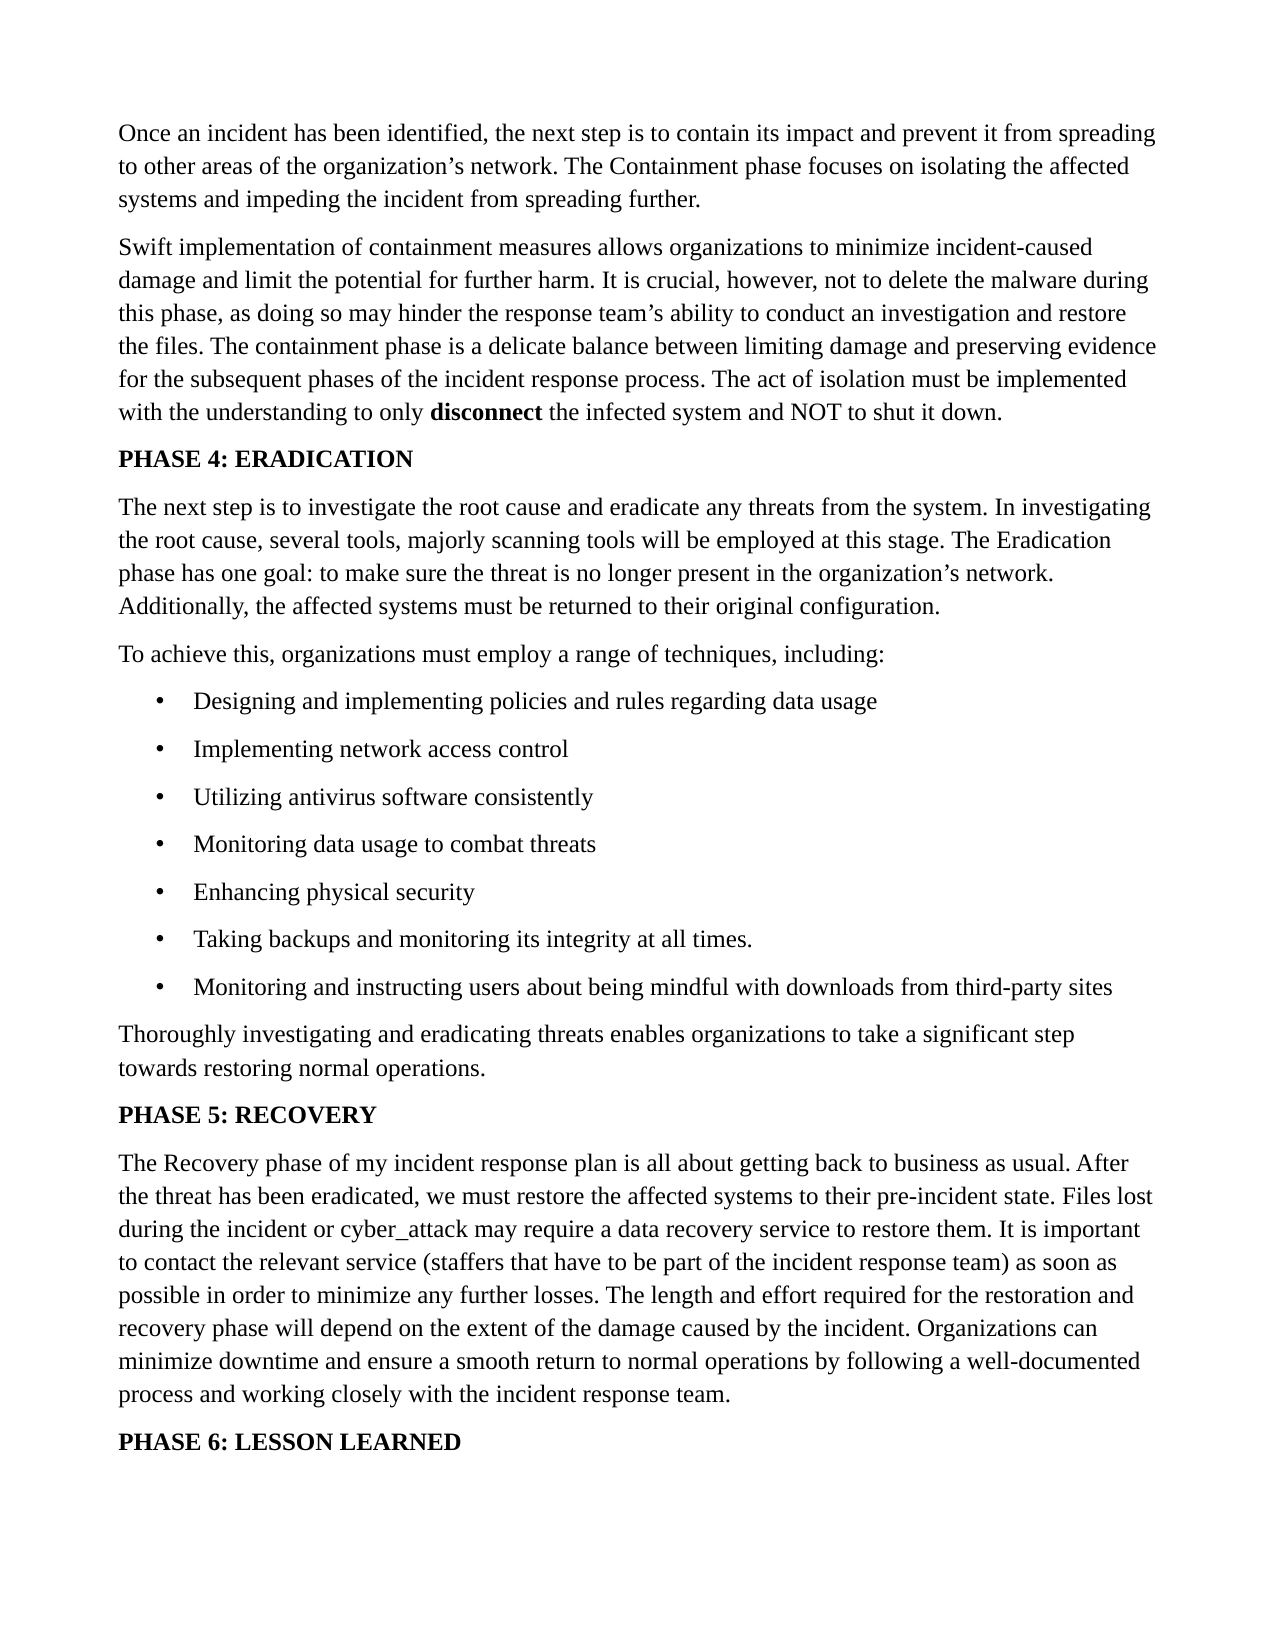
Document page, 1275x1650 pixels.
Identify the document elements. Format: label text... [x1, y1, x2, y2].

text Swift implementation of containment measures allows organizations to minimize incident-caused damage and limit the potential for further harm. It is crucial, however, not to delete the malware during this phase, as doing so may hinder the response team’s ability to conduct an investigation and restore the files. The containment phase is a delicate balance between limiting damage and preserving evidence for the subsequent phases of the incident response process. The act of isolation must be implemented with the understanding to only disconnect the infected system and NOT to shut it down. [118, 232, 1157, 426]
text Thoroughly investigating and eradicating threats enables organizations to take a significant step towards restoring normal operations. [118, 1019, 1157, 1081]
text PHASE 6: LESSON LEARNED [118, 1427, 1157, 1455]
text Once an incident has been identified, the next step is to contain its impact and prevent it from spreading to other areas of the organization’s network. The Containment phase focuses on isolating the affected systems and impeding the incident from spreading further. [118, 118, 1157, 213]
list Designing and implementing policies and rules regarding data usage [156, 686, 1157, 715]
text PHASE 4: ERADICATION [118, 444, 1157, 473]
list Utilizing antivirus software consistently [156, 782, 1157, 810]
list Enhancing physical security [156, 877, 1157, 906]
list Monitoring and instructing users about being mindful with downloads from third-party sites [156, 972, 1157, 1001]
list Monitoring data usage to combat threats [156, 829, 1157, 858]
text The next step is to investigate the root cause and eradicate any threats from the system. In investigating the root cause, several tools, majorly scanning tools will be employed at this stage. The Eradication phase has one goal: to make sure the threat is no longer present in the organization’s network. Additionally, the affected systems must be returned to their original configuration. [118, 492, 1157, 620]
list Implementing network access control [156, 734, 1157, 763]
text To achieve this, organizations must employ a range of techniques, including: [118, 639, 1157, 667]
text PHASE 5: RECOVERY [118, 1100, 1157, 1129]
text The Recovery phase of my incident response plan is all about getting back to business as usual. After the threat has been eradicated, we must restore the affected systems to their pre-incident state. Files lost during the incident or cyber_attack may require a data recovery service to restore them. It is important to contact the relevant service (staffers that have to be part of the incident response team) as soon as possible in order to minimize any further losses. The length and effort required for the restoration and recovery phase will depend on the extent of the damage caused by the incident. Organizations can minimize downtime and ensure a smooth return to normal operations by following a well-documented process and working closely with the incident response team. [118, 1148, 1157, 1408]
list Taking backups and monitoring its integrity at all times. [156, 924, 1157, 953]
